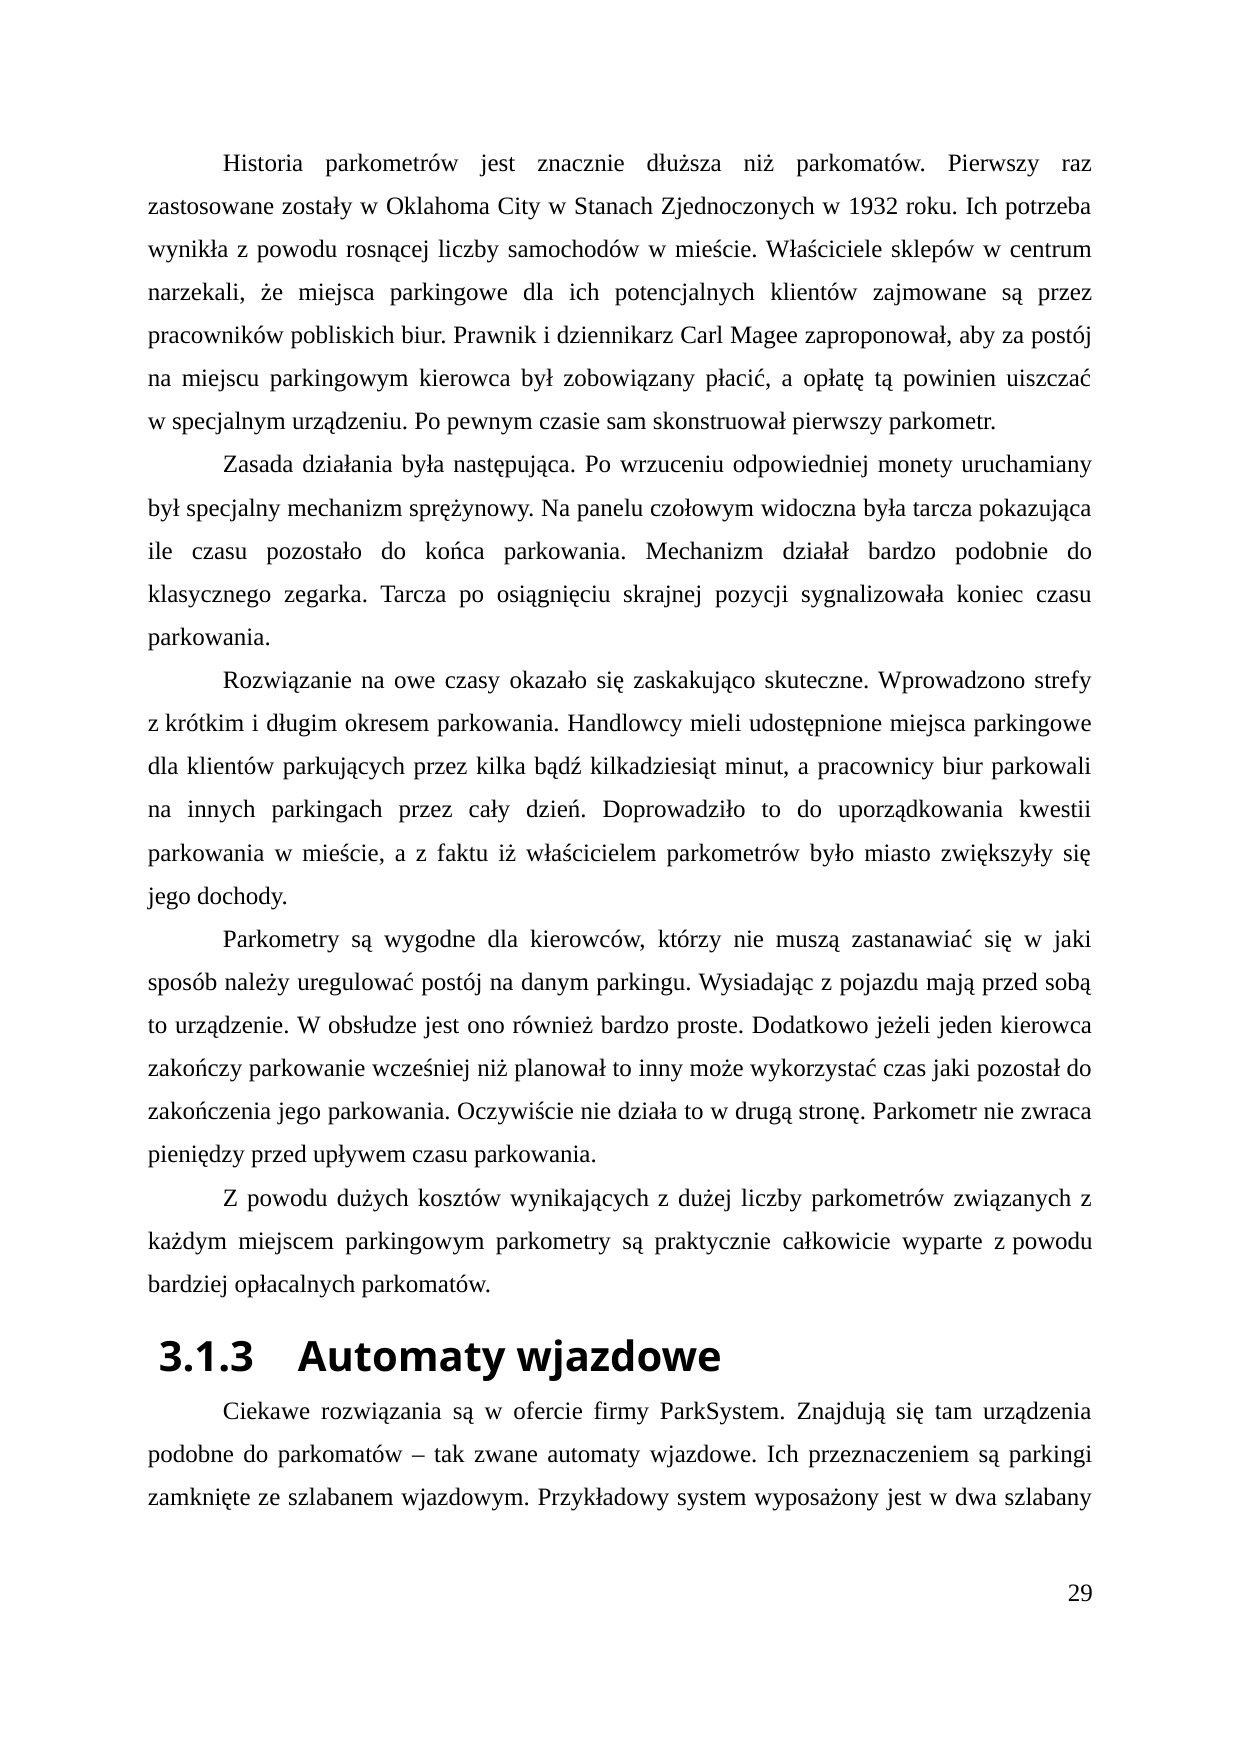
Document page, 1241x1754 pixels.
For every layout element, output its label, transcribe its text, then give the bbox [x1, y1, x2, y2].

text Zasada działania była następująca. Po wrzuceniu odpowiedniej monety uruchamiany był specjalny mechanizm sprężynowy. Na panelu czołowym widoczna była tarcza pokazująca ile czasu pozostało do końca parkowania. Mechanizm działał bardzo podobnie do klasycznego zegarka. Tarcza po osiągnięciu skrajnej pozycji sygnalizowała koniec czasu parkowania. [148, 449, 1093, 651]
text Historia parkometrów jest znacznie dłuższa niż parkomatów. Pierwszy raz zastosowane zostały w Oklahoma City w Stanach Zjednoczonych w 1932 roku. Ich potrzeba wynikła z powodu rosnącej liczby samochodów w mieście. Właściciele sklepów w centrum narzekali, że miejsca parkingowe dla ich potencjalnych klientów zajmowane są przez pracowników pobliskich biur. Prawnik i dziennikarz Carl Magee zaproponował, aby za postój na miejscu parkingowym kierowca był zobowiązany płacić, a opłatę tą powinien uiszczać w specjalnym urządzeniu. Po pewnym czasie sam skonstruował pierwszy parkometr. [148, 148, 1093, 435]
text Z powodu dużych kosztów wynikających z dużej liczby parkometrów związanych z każdym miejscem parkingowym parkometry są praktycznie całkowicie wyparte z powodu bardziej opłacalnych parkomatów. [148, 1183, 1093, 1298]
text Ciekawe rozwiązania są w ofercie firmy ParkSystem. Znajdują się tam urządzenia podobne do parkomatów – tak zwane automaty wjazdowe. Ich przeznaczeniem są parkingi zamknięte ze szlabanem wjazdowym. Przykładowy system wyposażony jest w dwa szlabany [148, 1396, 1093, 1511]
text Rozwiązanie na owe czasy okazało się zaskakująco skuteczne. Wprowadzono strefy z krótkim i długim okresem parkowania. Handlowcy mieli udostępnione miejsca parkingowe dla klientów parkujących przez kilka bądź kilkadziesiąt minut, a pracownicy biur parkowali na innych parkingach przez cały dzień. Doprowadziło to do uporządkowania kwestii parkowania w mieście, a z faktu iż właścicielem parkometrów było miasto zwiększyły się jego dochody. [148, 665, 1093, 909]
text Parkometry są wygodne dla kierowców, którzy nie muszą zastanawiać się w jaki sposób należy uregulować postój na danym parkingu. Wysiadając z pojazdu mają przed sobą to urządzenie. W obsłudze jest ono również bardzo proste. Dodatkowo jeżeli jeden kierowca zakończy parkowanie wcześniej niż planował to inny może wykorzystać czas jaki pozostał do zakończenia jego parkowania. Oczywiście nie działa to w drugą stronę. Parkometr nie zwraca pieniędzy przed upływem czasu parkowania. [148, 924, 1093, 1168]
subtitle Automaty wjazdowe [148, 1327, 1093, 1383]
